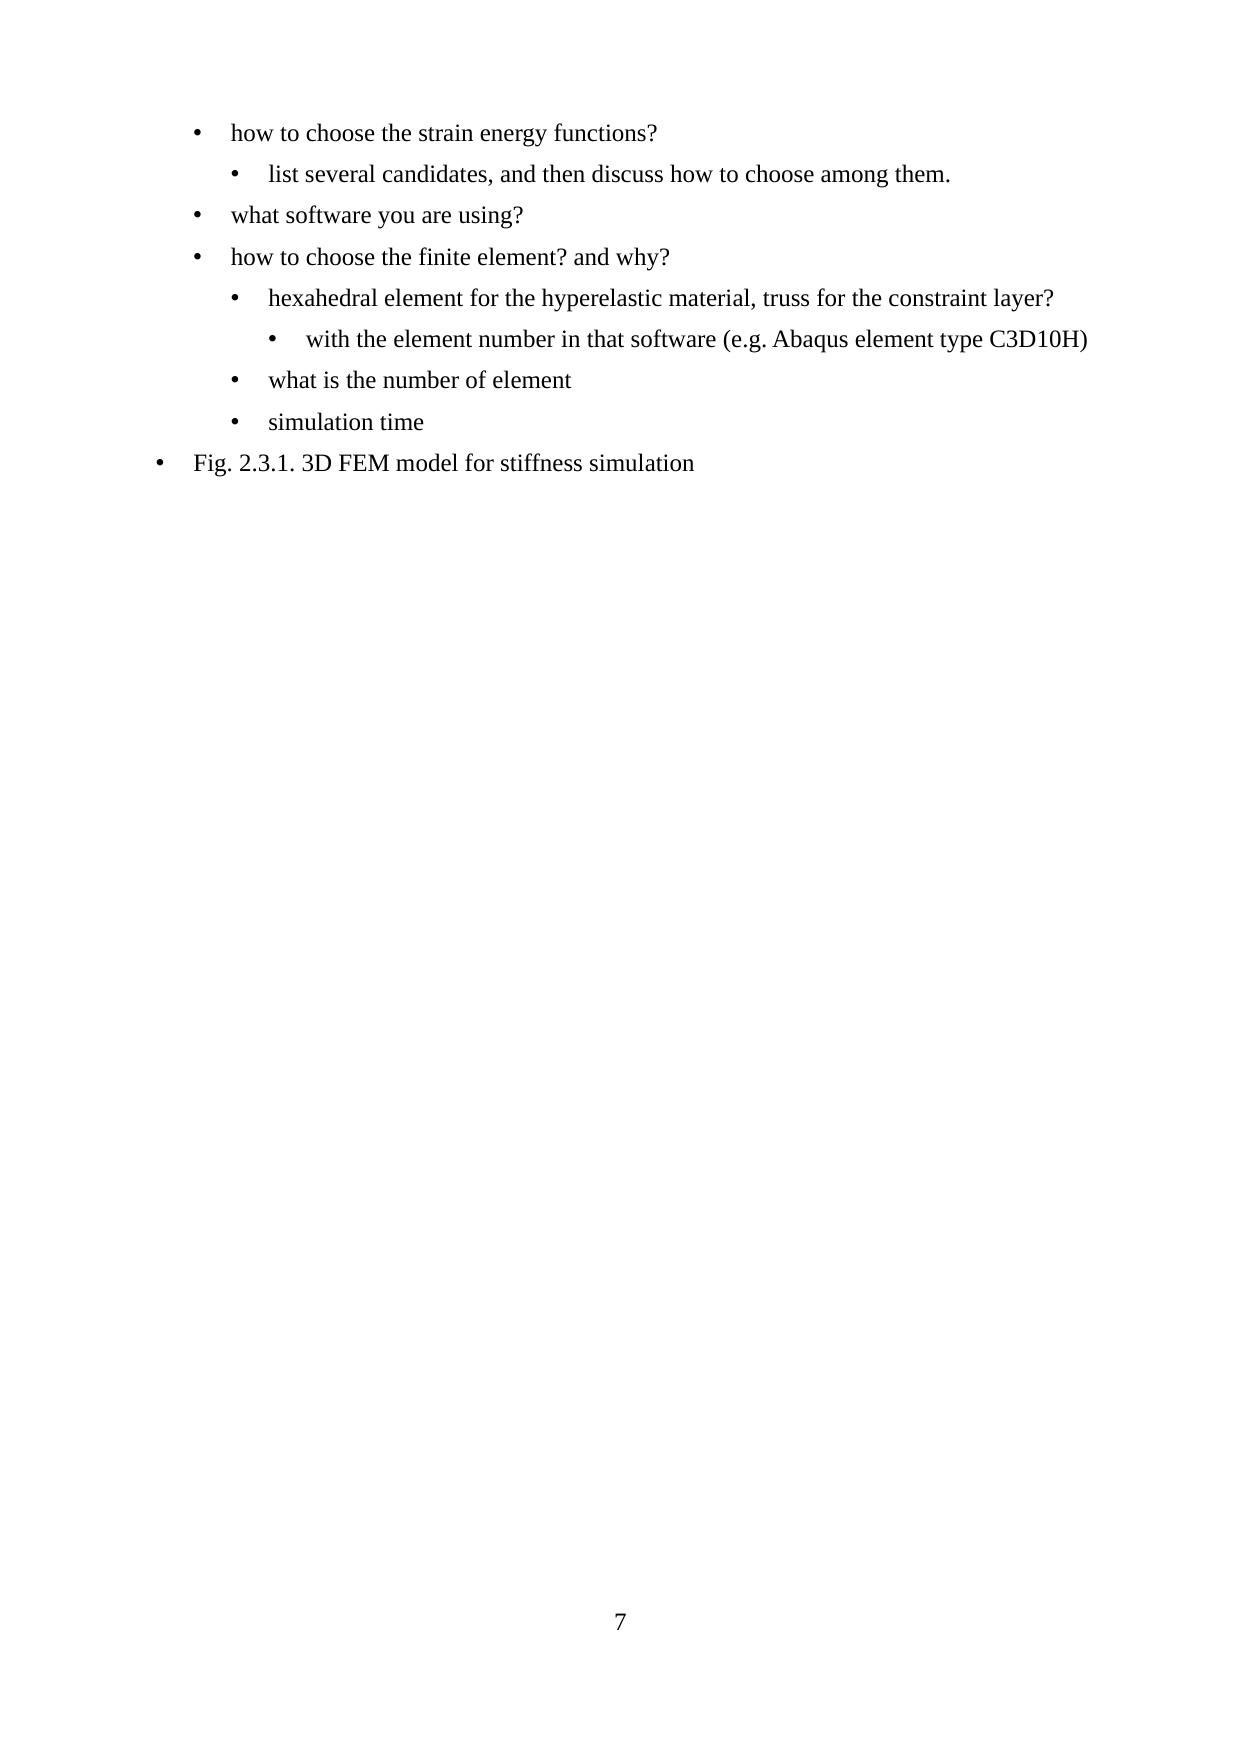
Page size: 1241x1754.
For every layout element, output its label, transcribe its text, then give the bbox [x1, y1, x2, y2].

list list several candidates, and then discuss how to choose among them. [231, 159, 1122, 188]
list how to choose the strain energy functions? [193, 118, 1122, 147]
list how to choose the finite element? and why? [193, 242, 1122, 271]
list simulation time [231, 407, 1122, 436]
list hexahedral element for the hyperelastic material, truss for the constraint layer? [231, 283, 1122, 312]
list what is the number of element [231, 366, 1122, 394]
list what software you are using? [193, 201, 1122, 229]
list Fig. 2.3.1. 3D FEM model for stiffness simulation [156, 448, 1122, 477]
list with the element number in that software (e.g. Abaqus element type C3D10H) [268, 324, 1122, 353]
